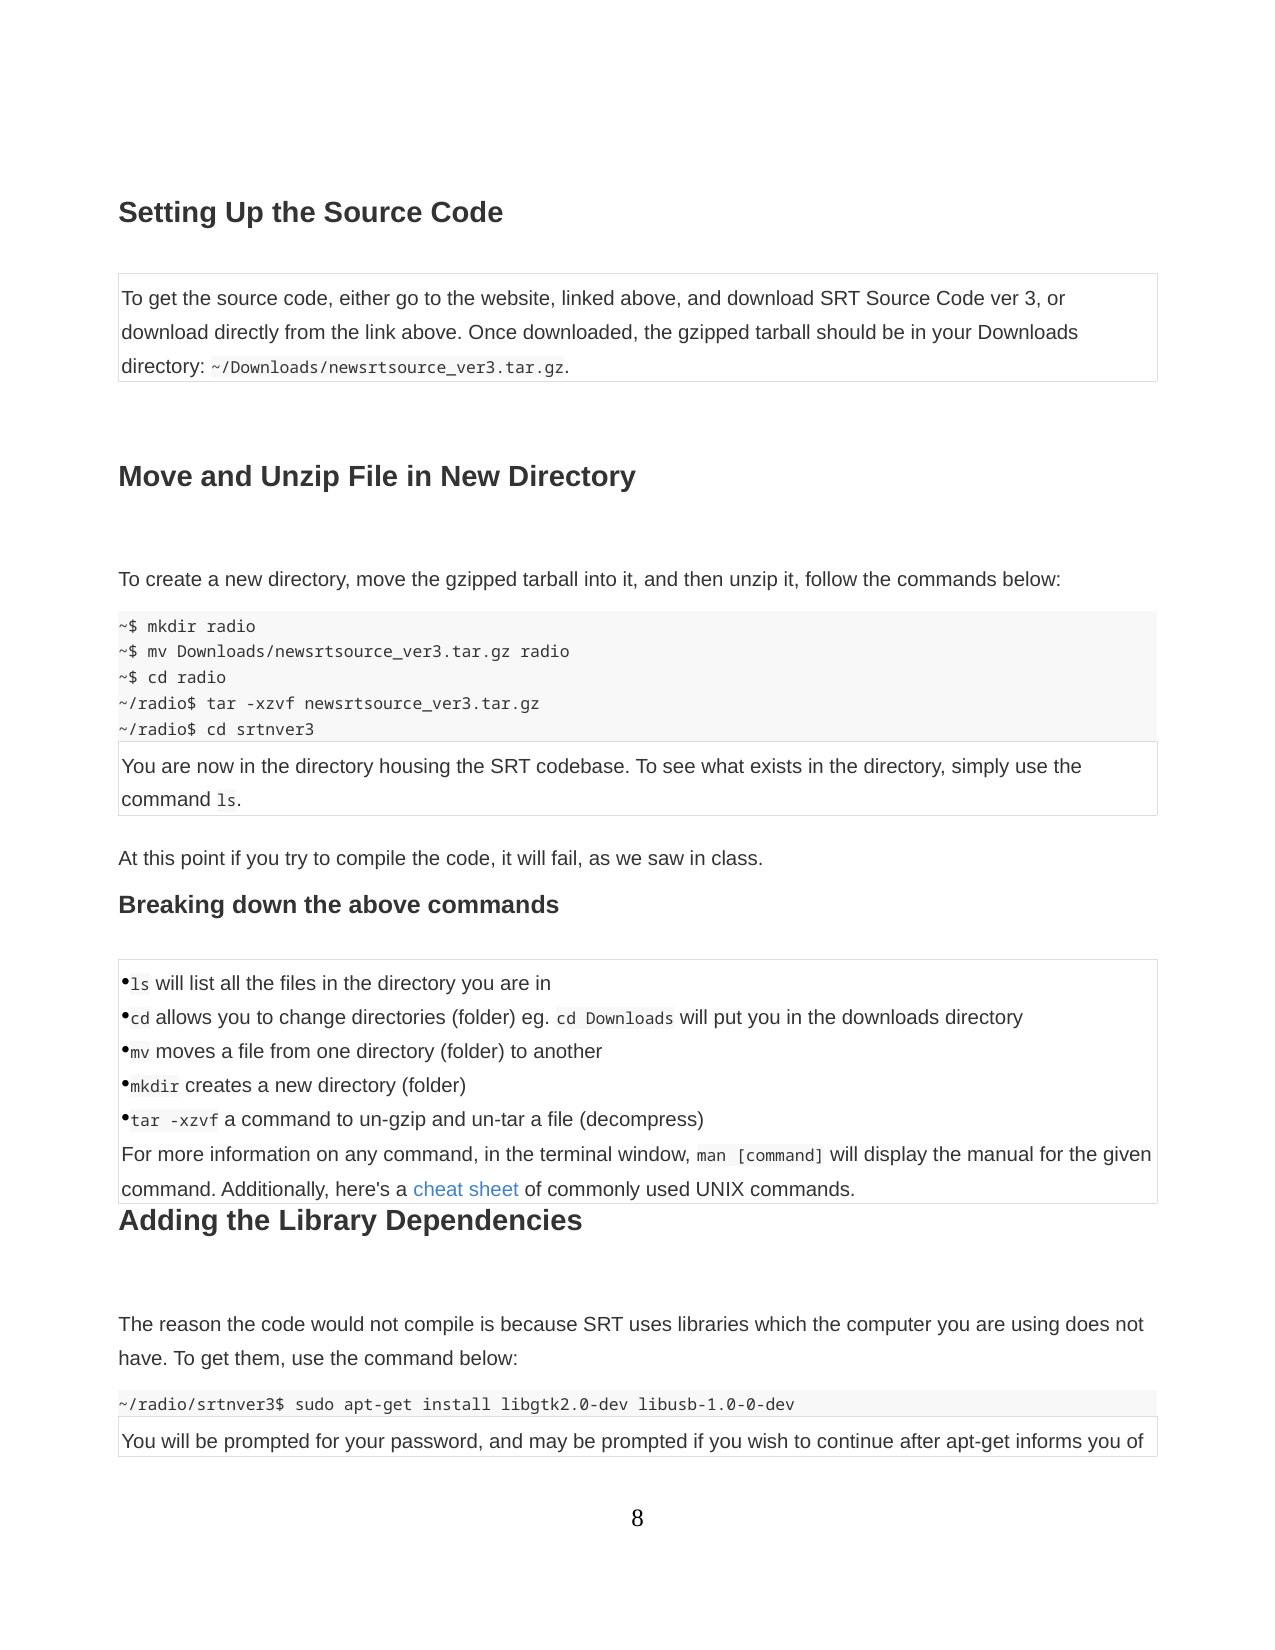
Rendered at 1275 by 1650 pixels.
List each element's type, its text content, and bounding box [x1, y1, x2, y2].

subtitle Move and Unzip File in New Directory [118, 458, 1157, 492]
text You will be prompted for your password, and may be prompted if you wish to continue after apt-get informs you of [119, 1417, 1157, 1456]
list ls will list all the files in the directory you are in [119, 960, 1157, 993]
list tar -xzvf a command to un-gzip and un-tar a file (decompress) [119, 1095, 1157, 1129]
text ~$ mkdir radio [118, 611, 1157, 637]
text You are now in the directory housing the SRT codebase. To see what exists in the directory, simply use the command ls. [119, 742, 1157, 815]
text ~$ cd radio [118, 663, 1157, 689]
list mv moves a file from one directory (folder) to another [119, 1027, 1157, 1061]
subtitle Setting Up the Source Code [118, 196, 1157, 229]
text The reason the code would not compile is because SRT uses libraries which the computer you are using does not have. To get them, use the command below: [118, 1301, 1157, 1369]
text ~/radio/srtnver3$ sudo apt-get install libgtk2.0-dev libusb-1.0-0-dev [118, 1390, 1157, 1416]
subtitle Breaking down the above commands [118, 889, 1157, 918]
text ~$ mv Downloads/newsrtsource_ver3.tar.gz radio [118, 637, 1157, 663]
text To get the source code, either go to the website, linked above, and download SRT Source Code ver 3, or download directly from the link above. Once downloaded, the gzipped tarball should be in your Downloads directory: ~/Downloads/newsrtsource_ver3.tar.gz. [119, 274, 1157, 381]
list mkdir creates a new directory (folder) [119, 1061, 1157, 1095]
text At this point if you try to compile the code, it will fail, as we saw in class. [118, 835, 1157, 869]
subtitle Adding the Library Dependencies [118, 1204, 1157, 1237]
text ~/radio$ cd srtnver3 [118, 714, 1157, 741]
list cd allows you to change directories (folder) eg. cd Downloads will put you in the downloads directory [119, 993, 1157, 1027]
text ~/radio$ tar -xzvf newsrtsource_ver3.tar.gz [118, 689, 1157, 714]
text To create a new directory, move the gzipped tarball into it, and then unzip it, follow the commands below: [118, 556, 1157, 590]
text For more information on any command, in the terminal window, man [command] will display the manual for the given command. Additionally, here's a cheat sheet of commonly used UNIX commands. [119, 1129, 1157, 1203]
